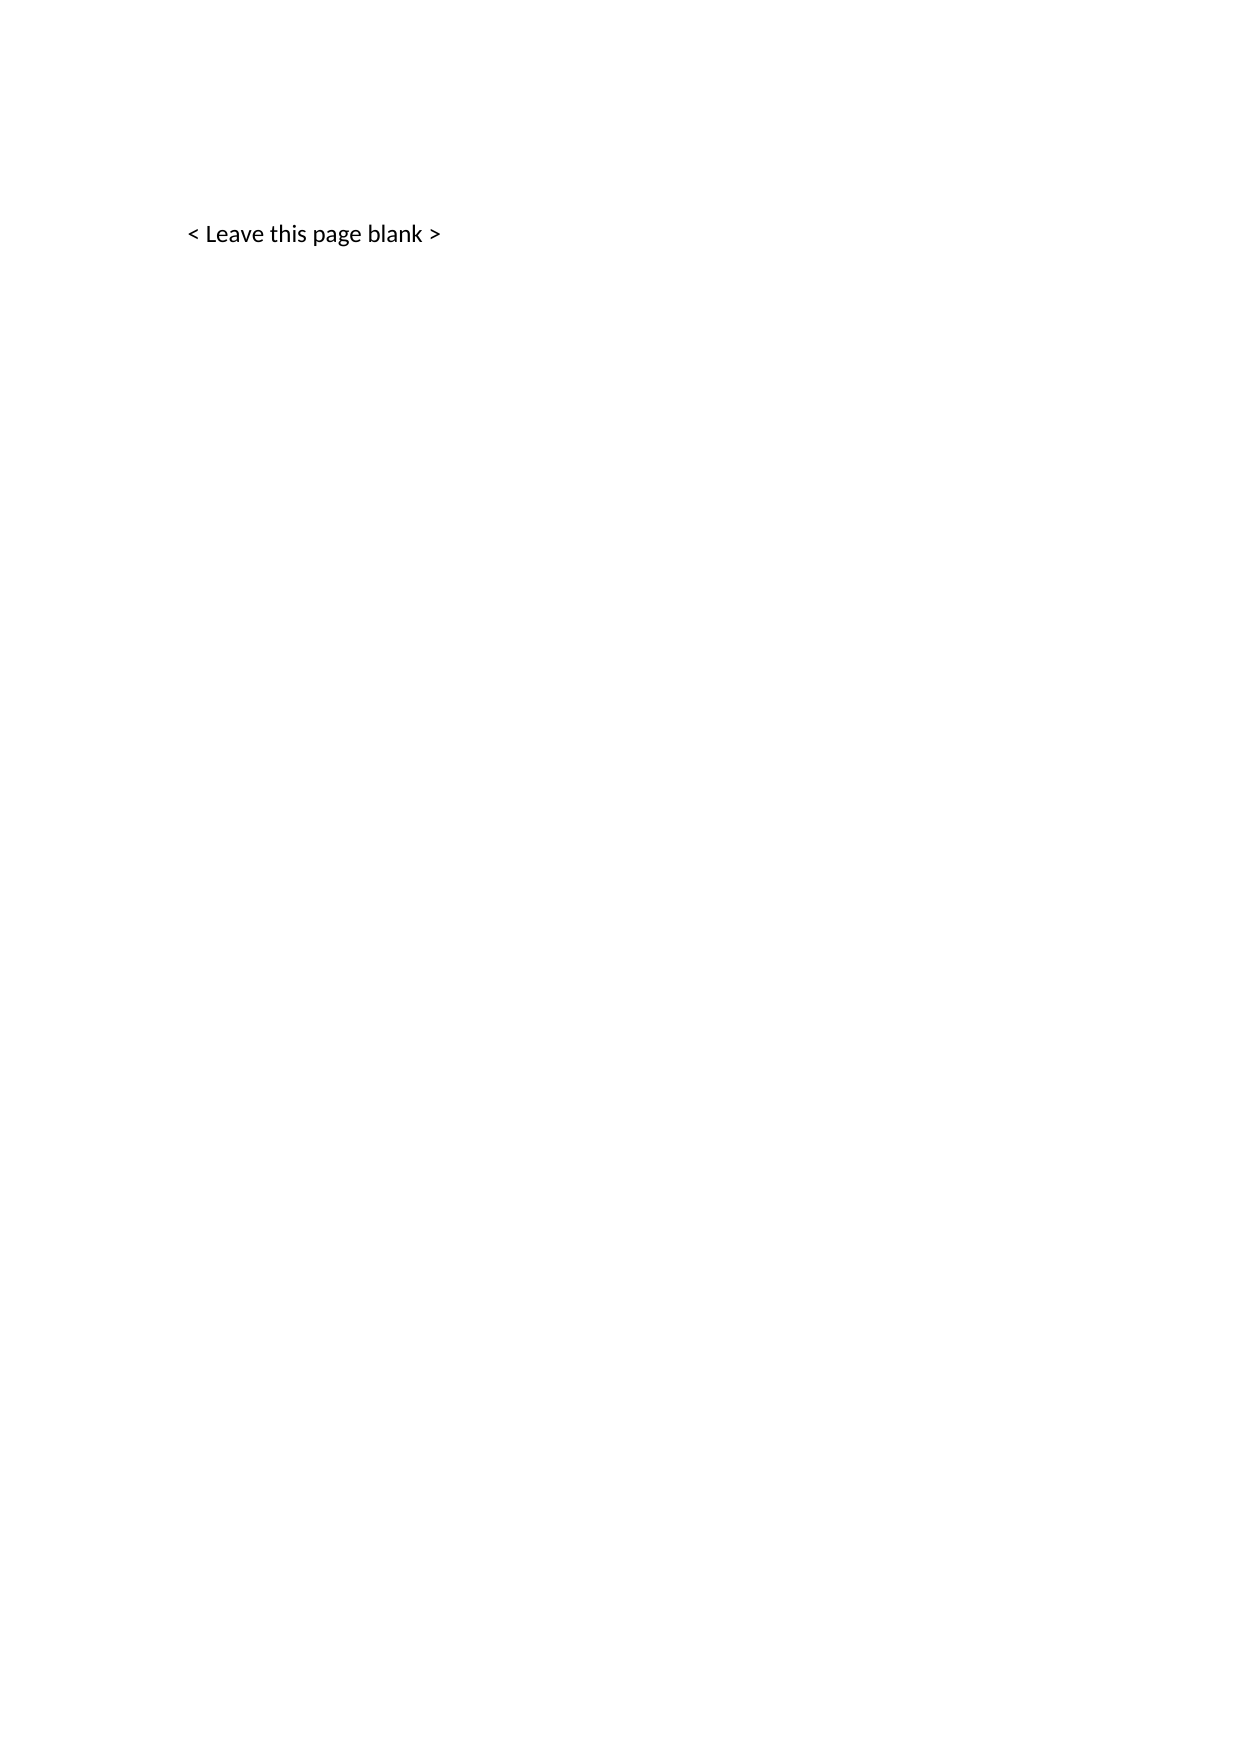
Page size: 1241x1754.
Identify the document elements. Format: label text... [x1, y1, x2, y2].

text < Leave this page blank > [187, 218, 1053, 248]
